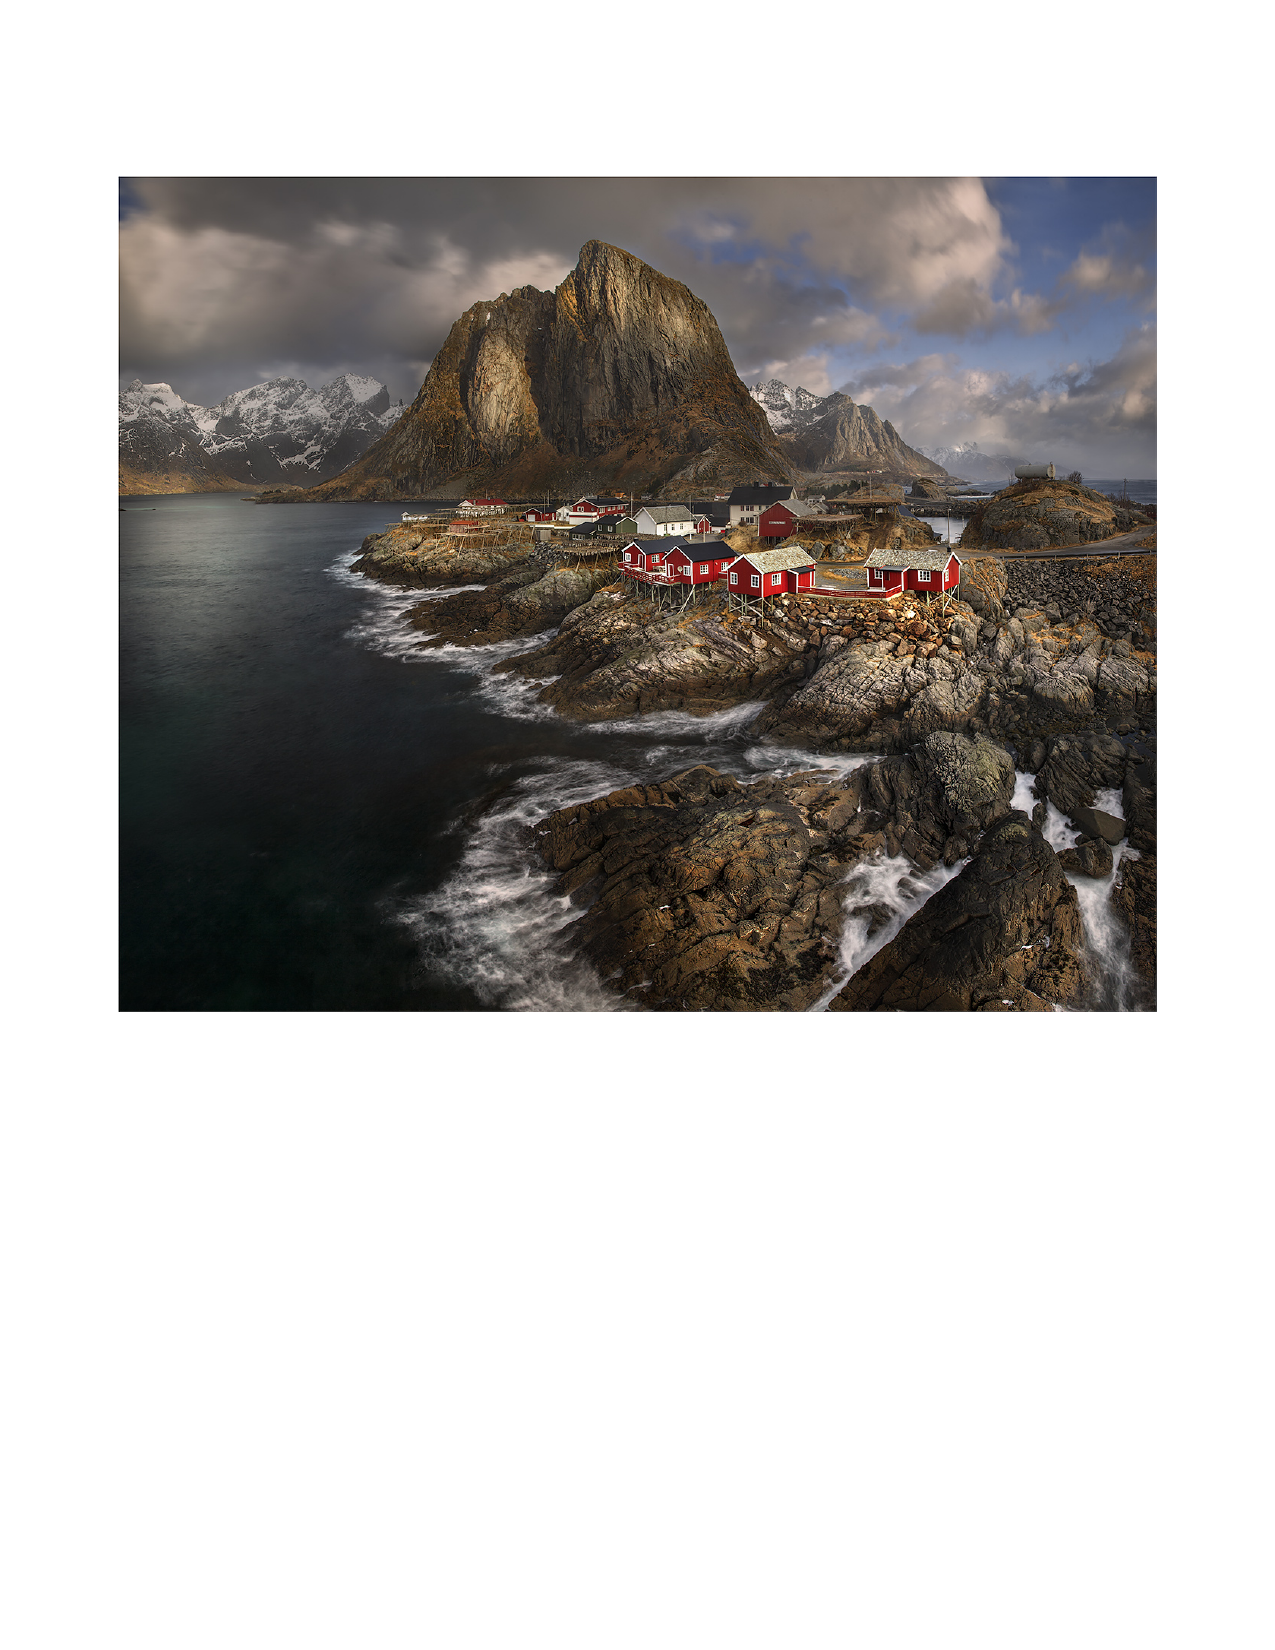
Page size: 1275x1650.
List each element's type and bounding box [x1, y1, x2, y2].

picture [118, 176, 1157, 1012]
